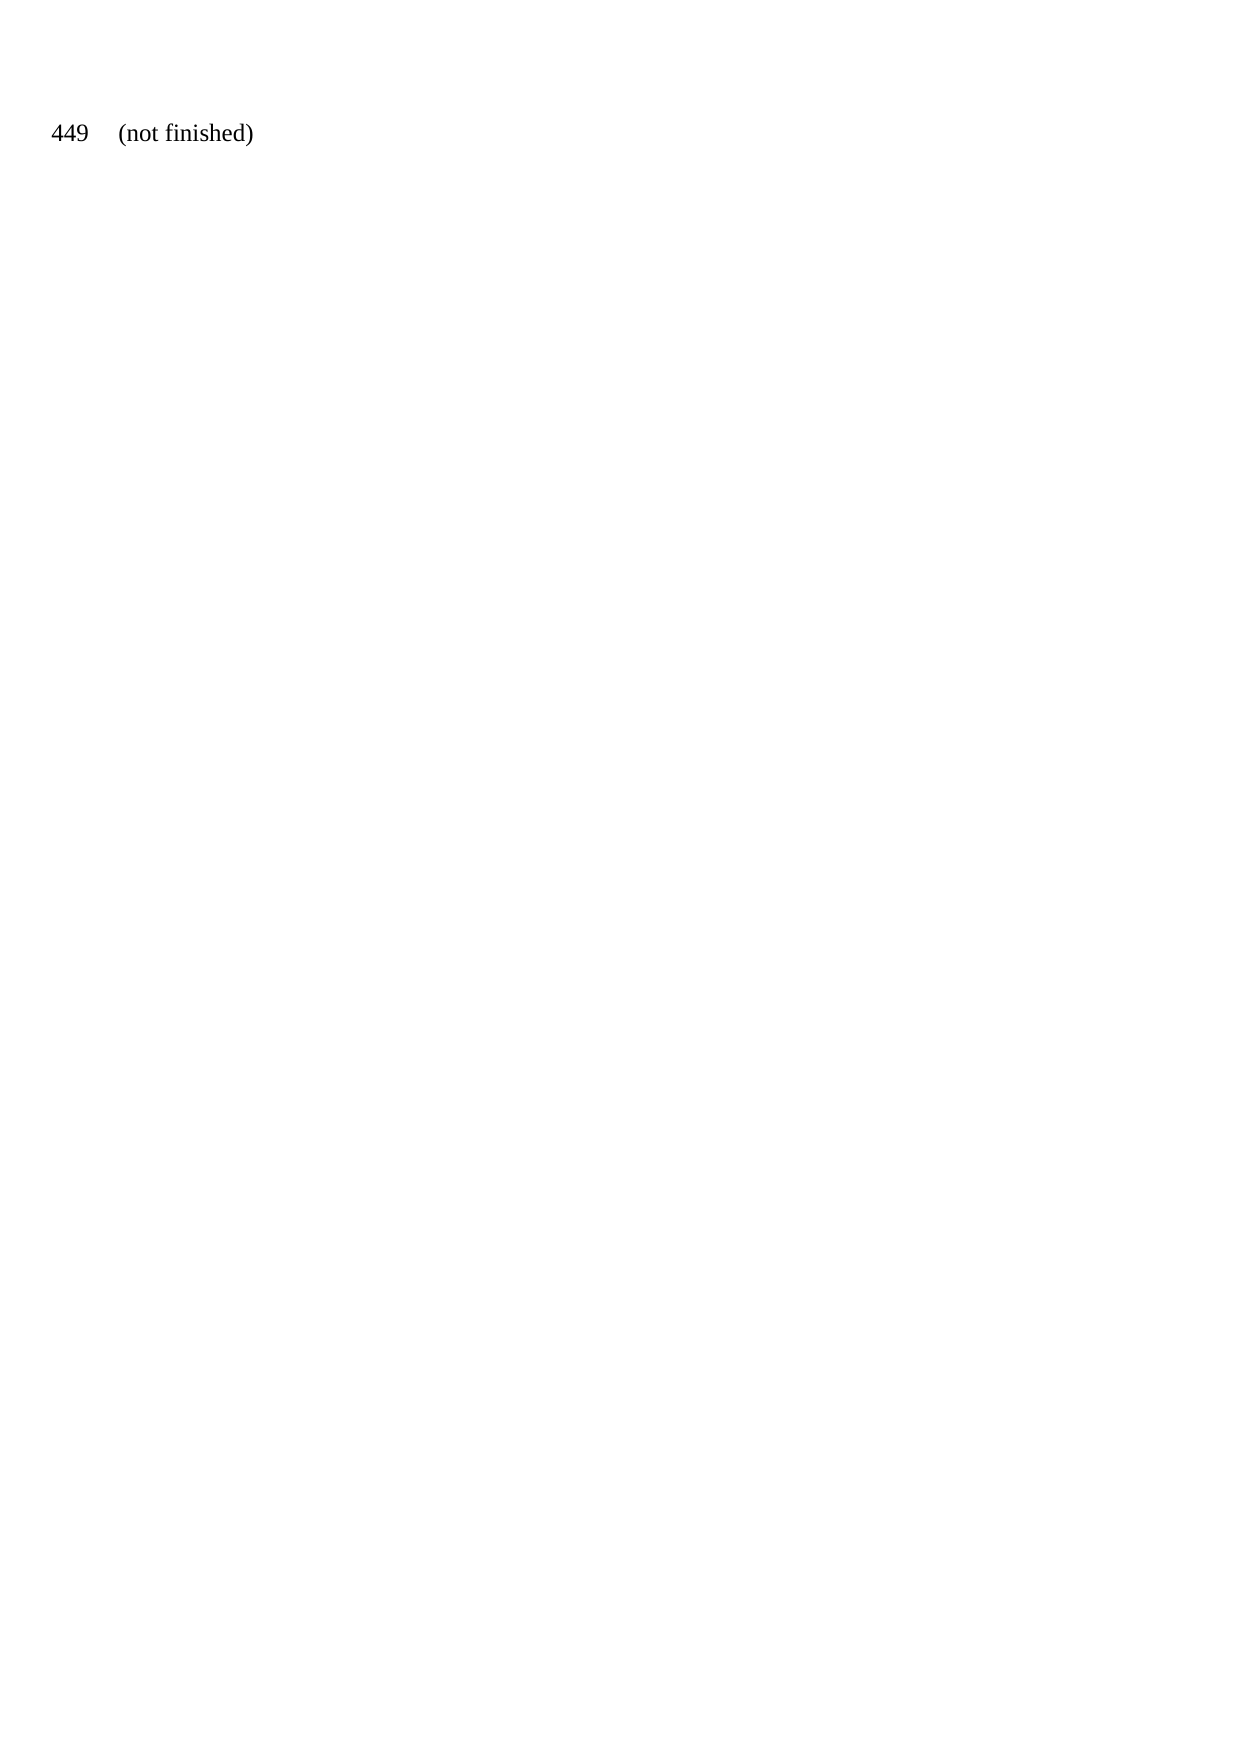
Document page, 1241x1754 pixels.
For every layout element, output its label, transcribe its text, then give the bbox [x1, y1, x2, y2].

text (not finished) [118, 118, 1122, 147]
